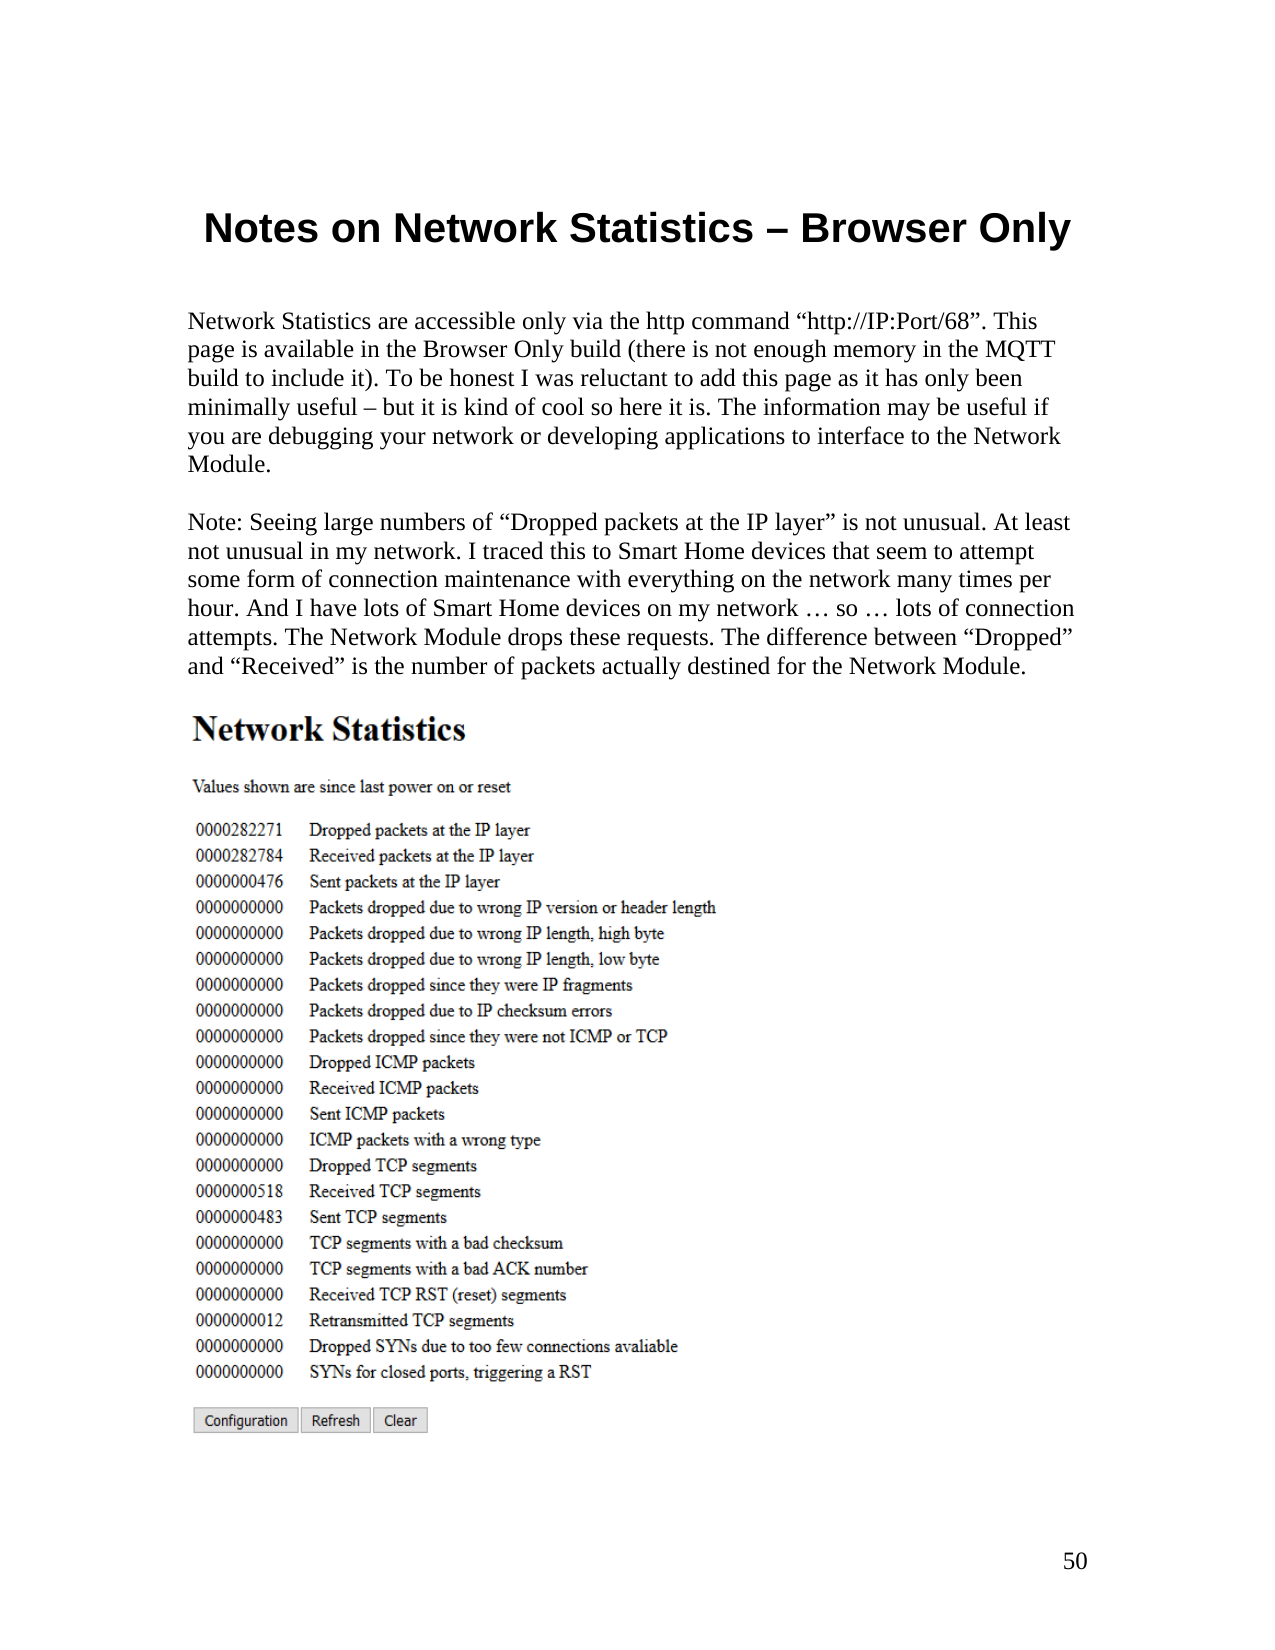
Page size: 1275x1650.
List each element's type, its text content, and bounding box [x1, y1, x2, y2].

subtitle Notes on Network Statistics – Browser Only [187, 204, 1087, 252]
text Network Statistics are accessible only via the http command “http://IP:Port/68”. This page is available in the Browser Only build (there is not enough memory in the MQTT build to include it). To be honest I was reluctant to add this page as it has only been minimally useful – but it is kind of cool so here it is. The information may be useful if you are debugging your network or developing applications to interface to the Network Module. [187, 306, 1087, 478]
picture [187, 708, 741, 1446]
text Note: Seeing large numbers of “Dropped packets at the IP layer” is not unusual. At least not unusual in my network. I traced this to Smart Home devices that seem to attempt some form of connection maintenance with everything on the network many times per hour. And I have lots of Smart Home devices on my network … so … lots of connection attempts. The Network Module drops these requests. The difference between “Dropped” and “Received” is the number of packets actually destined for the Network Module. [187, 507, 1087, 679]
